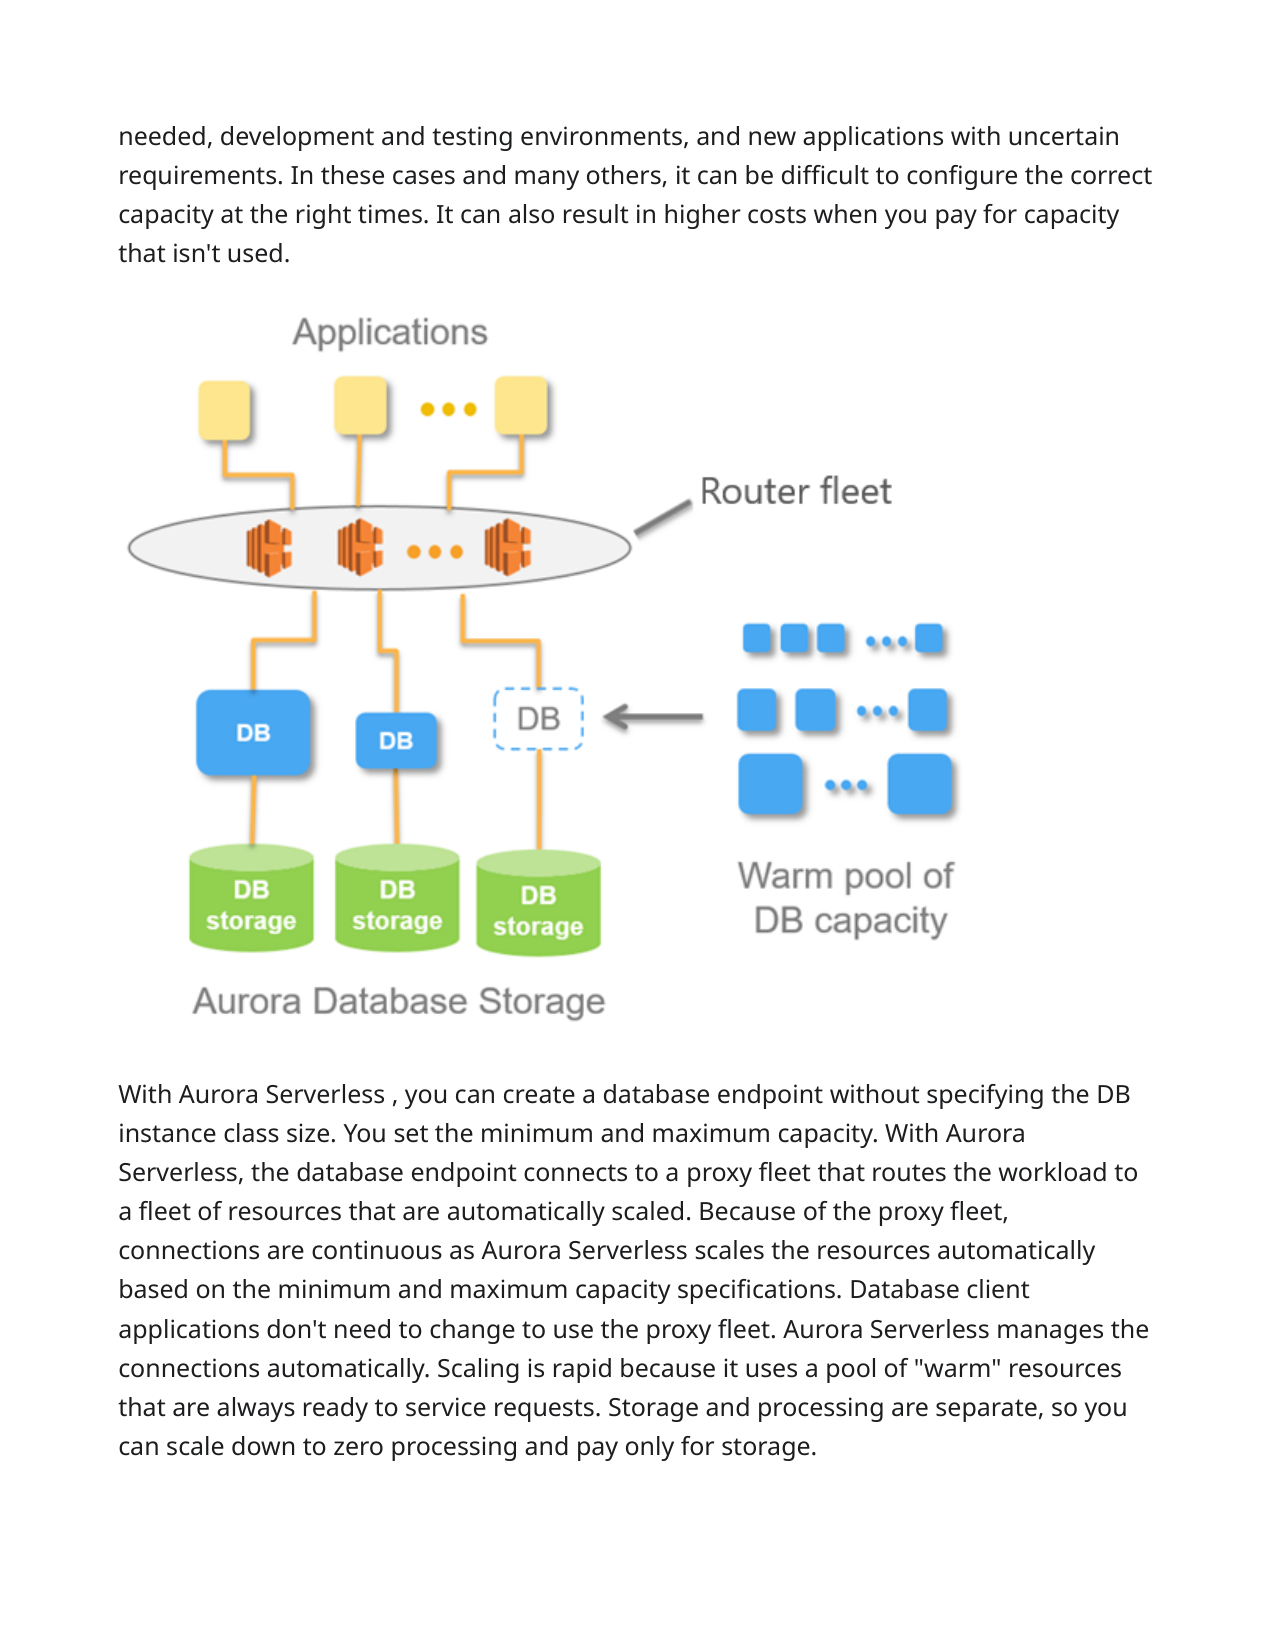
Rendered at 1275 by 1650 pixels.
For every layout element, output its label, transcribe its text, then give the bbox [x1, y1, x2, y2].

text needed, development and testing environments, and new applications with uncertain requirements. In these cases and many others, it can be difficult to configure the correct capacity at the right times. It can also result in higher costs when you pay for capacity that isn't used. [118, 118, 1157, 270]
text With Aurora Serverless , you can create a database endpoint without specifying the DB instance class size. You set the minimum and maximum capacity. With Aurora Serverless, the database endpoint connects to a proxy fleet that routes the workload to a fleet of resources that are automatically scaled. Because of the proxy fleet, connections are continuous as Aurora Serverless scales the resources automatically based on the minimum and maximum capacity specifications. Database client applications don't need to change to use the proxy fleet. Aurora Serverless manages the connections automatically. Scaling is rapid because it uses a pool of "warm" resources that are always ready to service requests. Storage and processing are separate, so you can scale down to zero processing and pay only for storage. [118, 1076, 1157, 1463]
picture [118, 307, 978, 1039]
